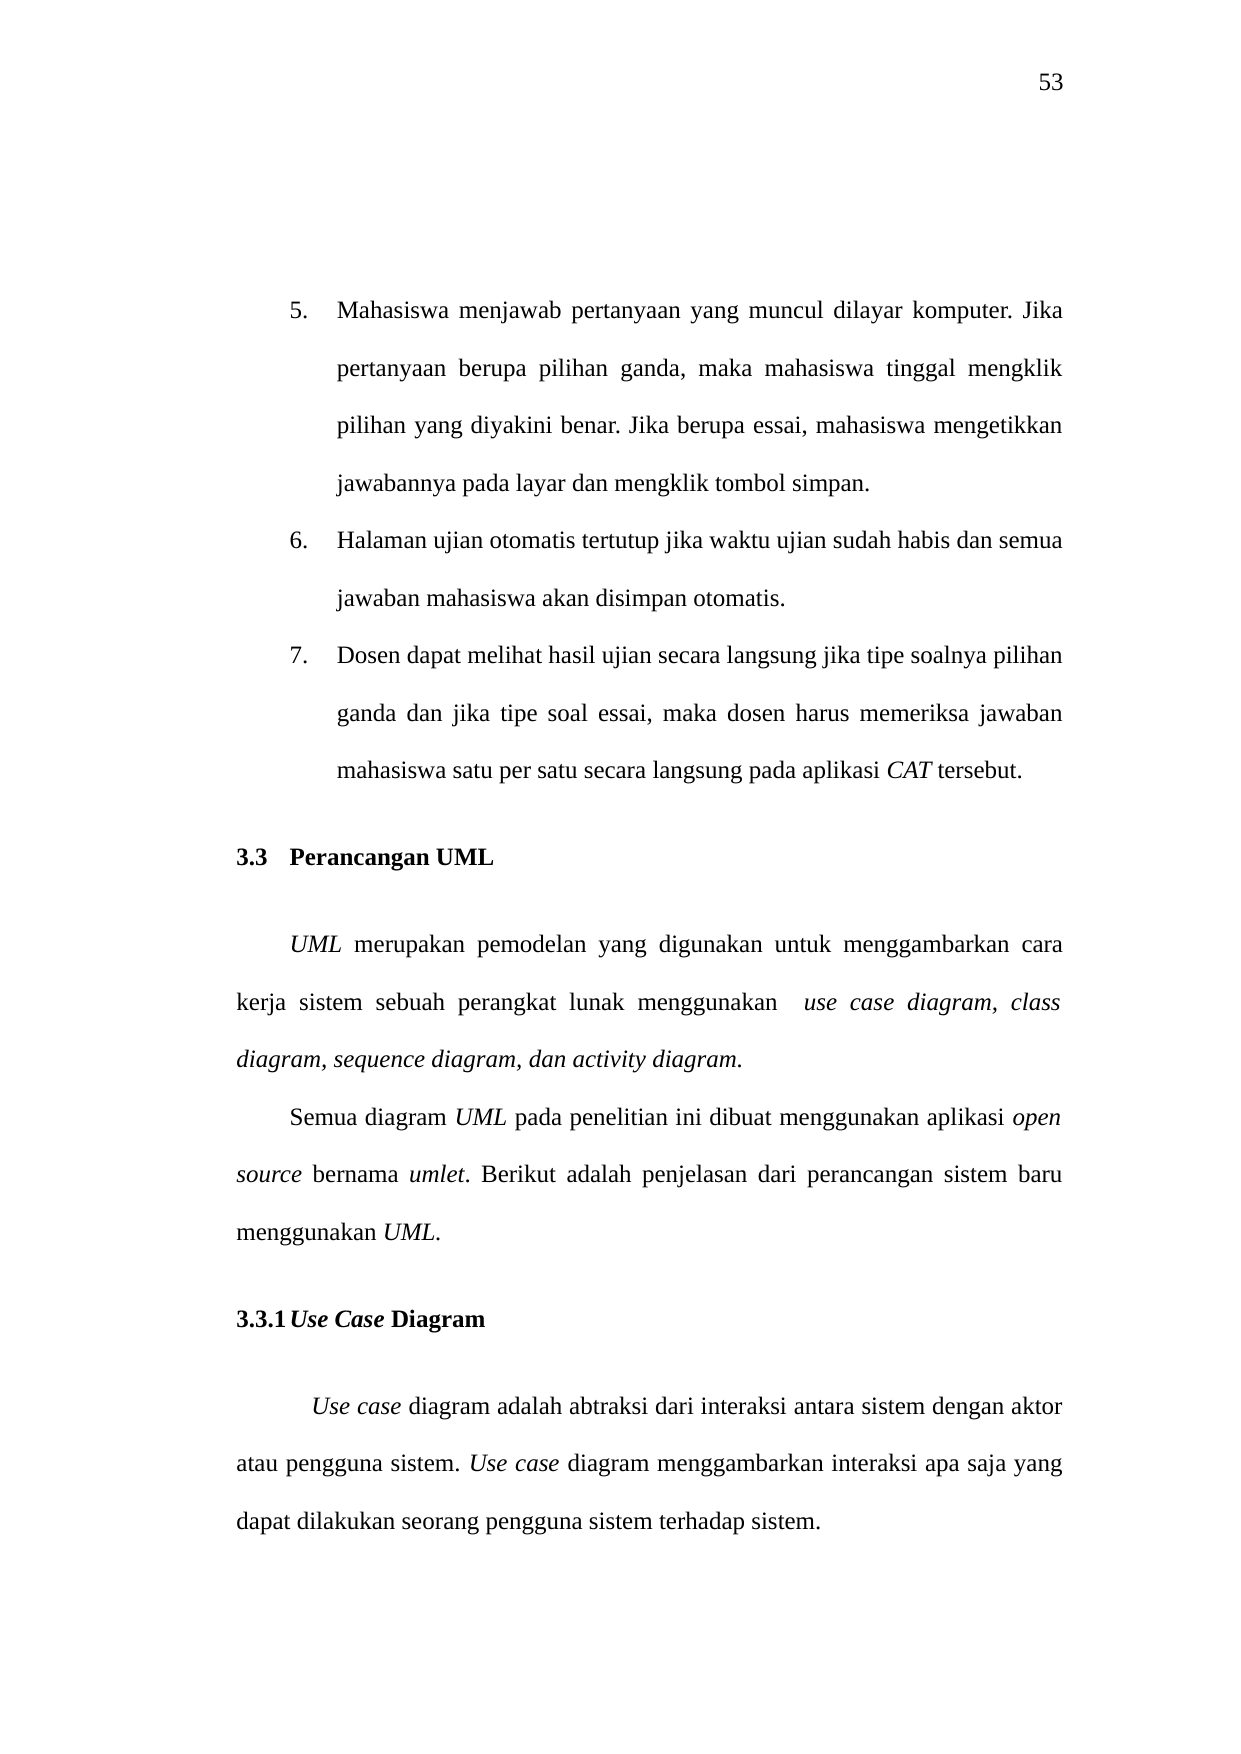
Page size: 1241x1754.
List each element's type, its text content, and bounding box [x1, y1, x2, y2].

text Semua diagram UML pada penelitian ini dibuat menggunakan aplikasi open source bernama umlet. Berikut adalah penjelasan dari perancangan sistem baru menggunakan UML. [236, 1102, 1063, 1246]
list Mahasiswa menjawab pertanyaan yang muncul dilayar komputer. Jika pertanyaan berupa pilihan ganda, maka mahasiswa tinggal mengklik pilihan yang diyakini benar. Jika berupa essai, mahasiswa mengetikkan jawabannya pada layar dan mengklik tombol simpan. [289, 295, 1063, 497]
text Use case diagram adalah abtraksi dari interaksi antara sistem dengan aktor atau pengguna sistem. Use case diagram menggambarkan interaksi apa saja yang dapat dilakukan seorang pengguna sistem terhadap sistem. [236, 1391, 1063, 1534]
subtitle 3.3 Perancangan UML [236, 842, 1063, 871]
list Halaman ujian otomatis tertutup jika waktu ujian sudah habis dan semua jawaban mahasiswa akan disimpan otomatis. [289, 525, 1063, 612]
list Dosen dapat melihat hasil ujian secara langsung jika tipe soalnya pilihan ganda dan jika tipe soal essai, maka dosen harus memeriksa jawaban mahasiswa satu per satu secara langsung pada aplikasi CAT tersebut. [289, 640, 1063, 784]
subtitle 3.3.1 Use Case Diagram [236, 1304, 1063, 1332]
text UML merupakan pemodelan yang digunakan untuk menggambarkan cara kerja sistem sebuah perangkat lunak menggunakan use case diagram, class diagram, sequence diagram, dan activity diagram. [236, 929, 1063, 1073]
